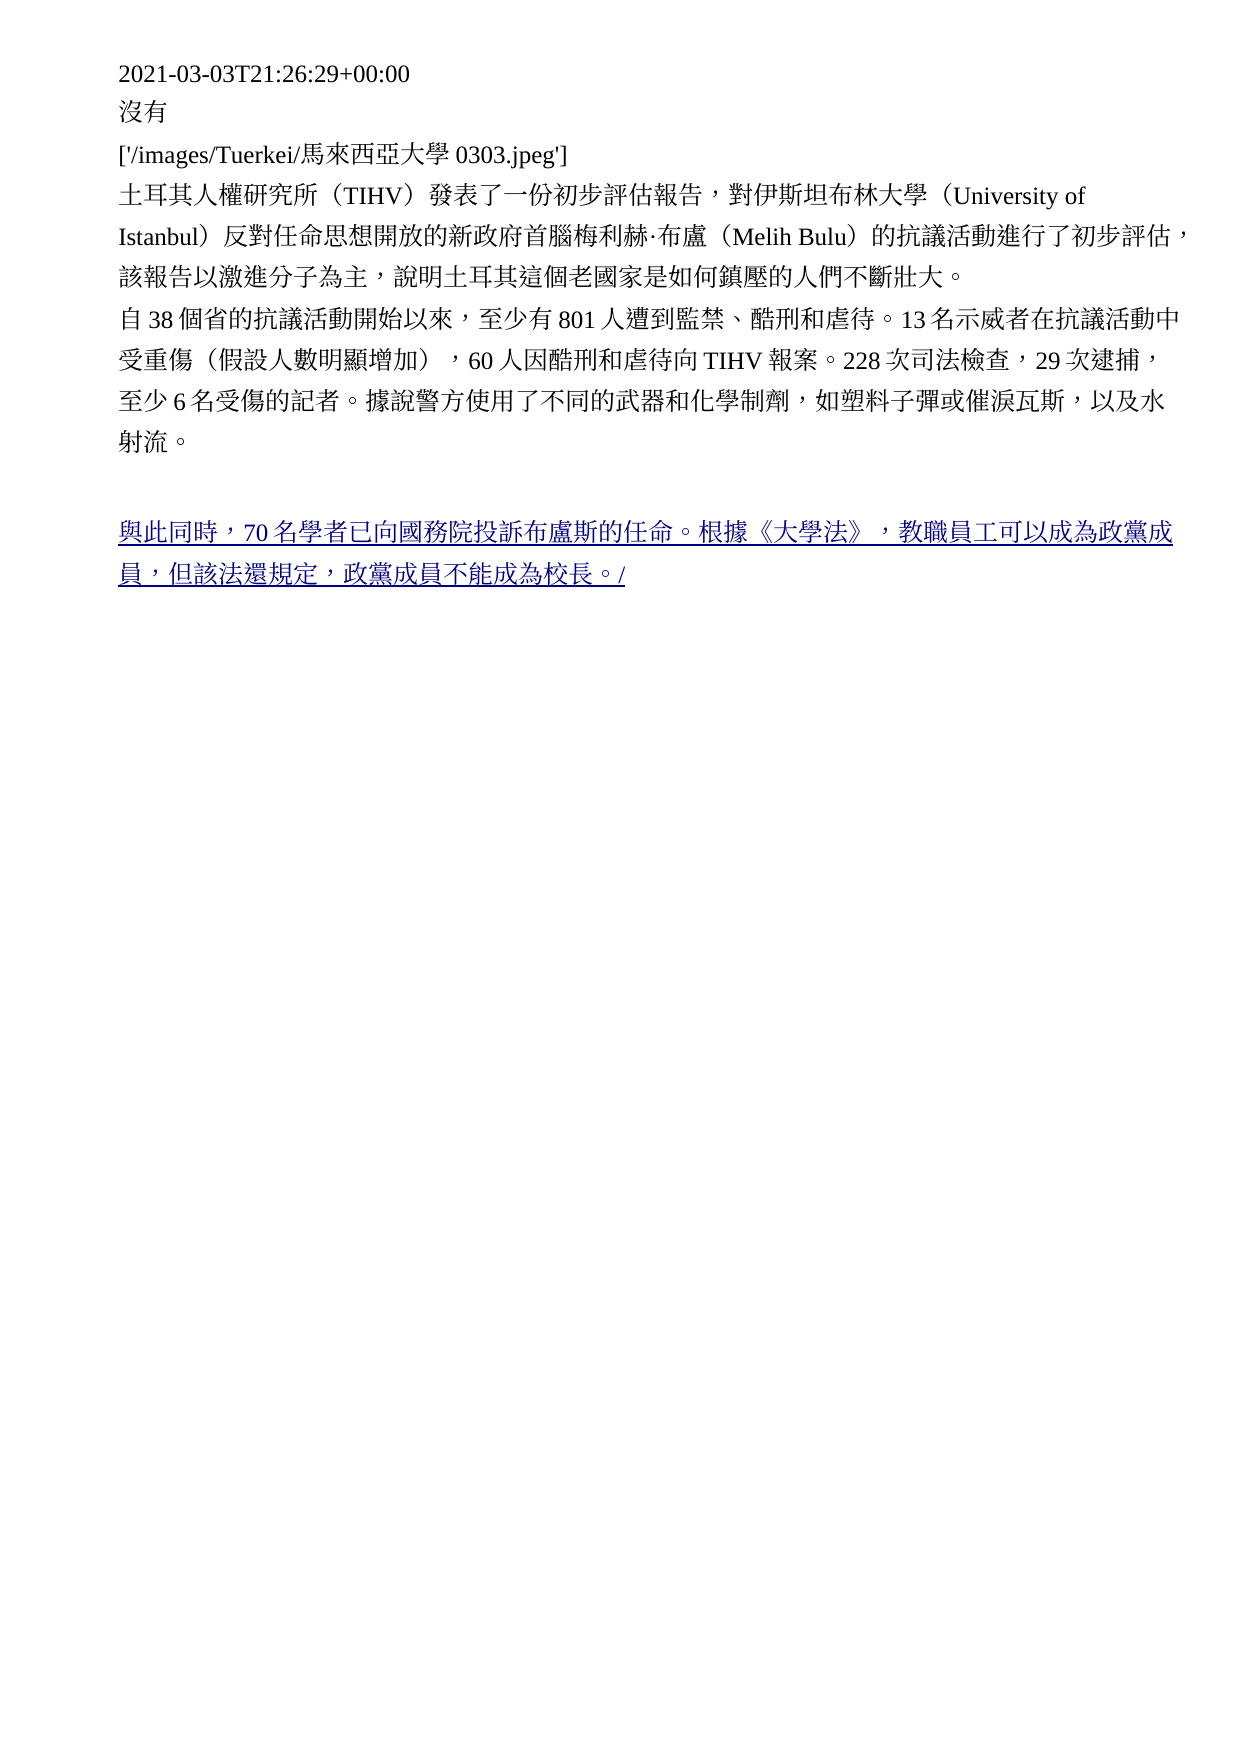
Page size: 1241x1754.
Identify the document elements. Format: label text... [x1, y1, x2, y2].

text 2021-03-03T21:26:29+00:00 沒有 ['/images/Tuerkei/馬來西亞大學0303.jpeg'] 土耳其人權研究所（TIHV）發表了一份初步評估報告，對伊斯坦布林大學（University of Istanbul）反對任命思想開放的新政府首腦梅利赫·布盧（Melih Bulu）的抗議活動進行了初步評估，該報告以激進分子為主，說明土耳其這個老國家是如何鎮壓的人們不斷壯大。 自38個省的抗議活動開始以來，至少有801人遭到監禁、酷刑和虐待。13名示威者在抗議活動中受重傷（假設人數明顯增加），60人因酷刑和虐待向TIHV報案。228次司法檢查，29次逮捕，至少6名受傷的記者。據說警方使用了不同的武器和化學制劑，如塑料子彈或催淚瓦斯，以及水射流。 [118, 59, 1181, 459]
text 與此同時，70名學者已向國務院投訴布盧斯的任命。根據《大學法》，教職員工可以成為政黨成員，但該法還規定，政黨成員不能成為校長。/ [118, 479, 1181, 590]
